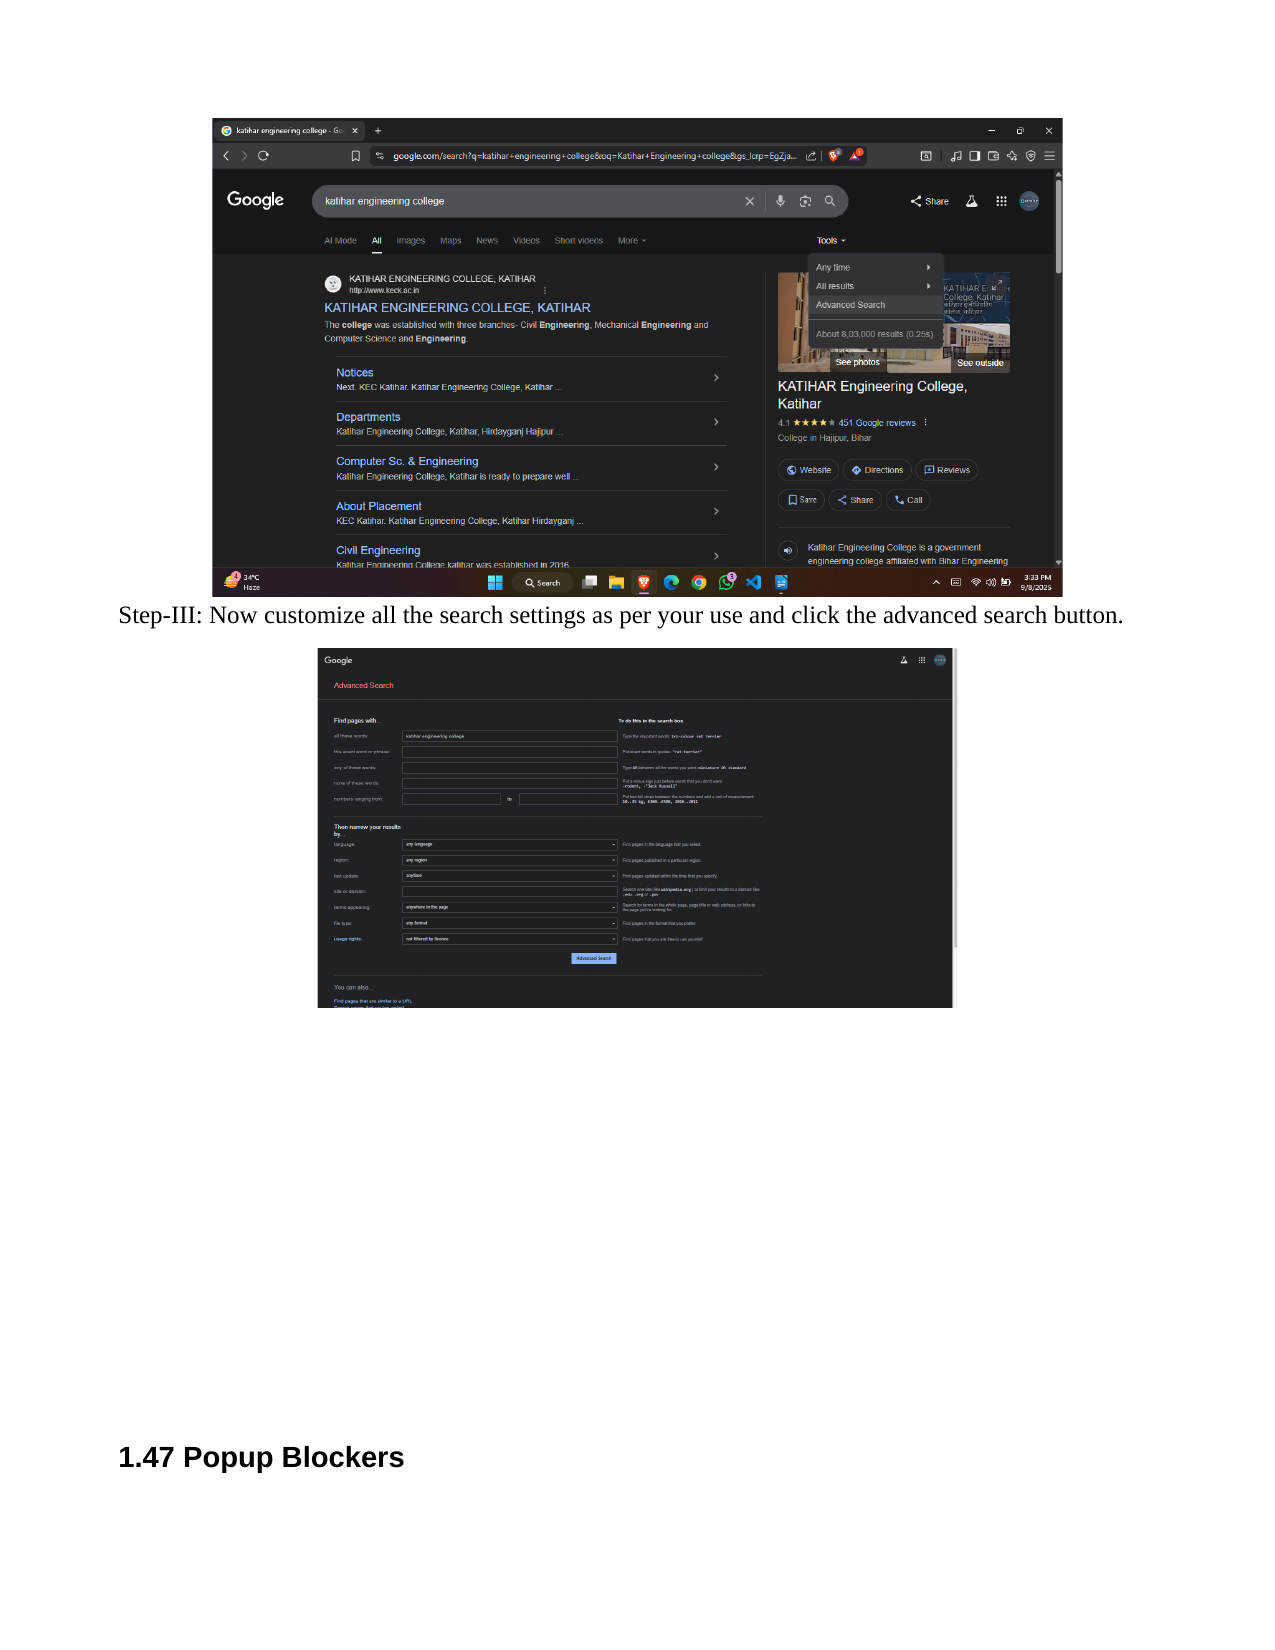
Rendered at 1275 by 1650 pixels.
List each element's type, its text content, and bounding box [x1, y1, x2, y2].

picture [317, 648, 958, 1008]
picture [212, 118, 1063, 597]
text Step-III: Now customize all the search settings as per your use and click the advanced search button. [118, 118, 1157, 629]
subtitle 1.47 Popup Blockers [118, 1441, 1157, 1474]
